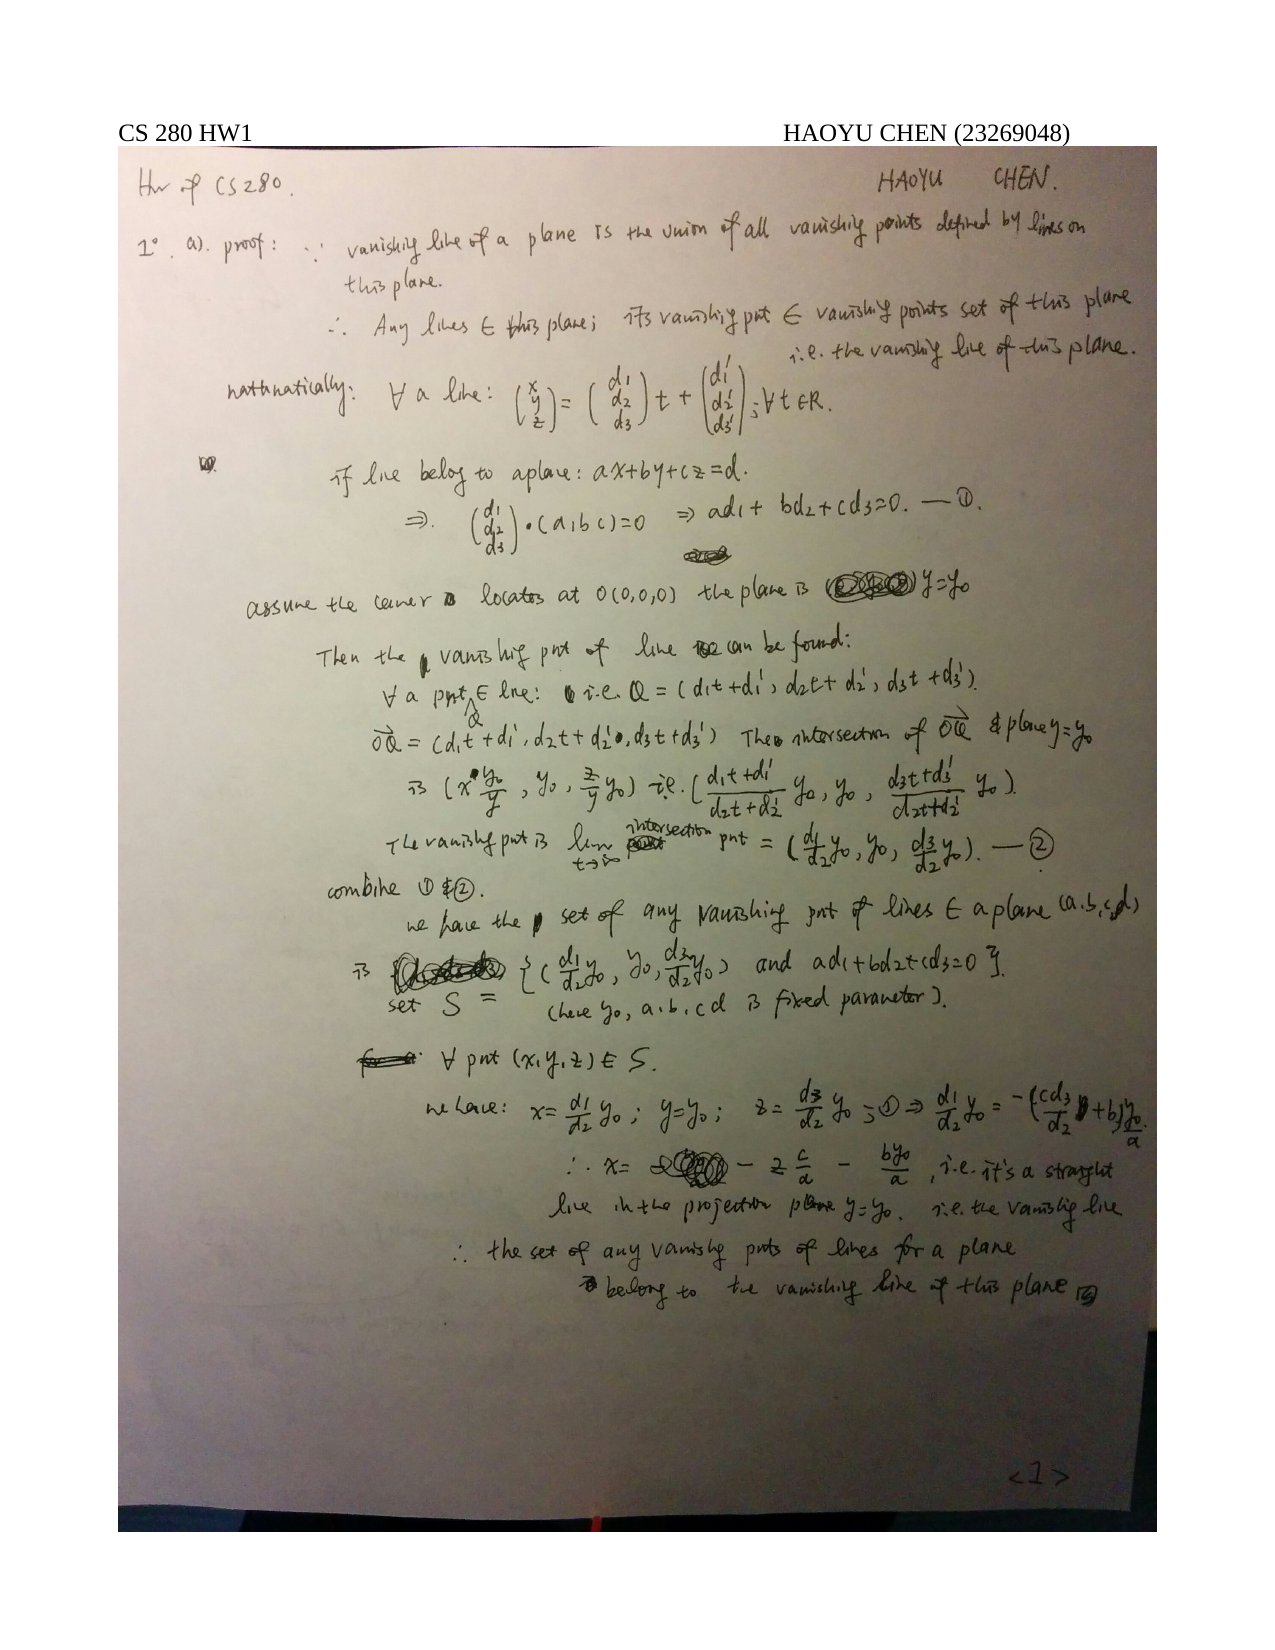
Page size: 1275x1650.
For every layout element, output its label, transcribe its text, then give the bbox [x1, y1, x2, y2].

text CS 280 HW1 HAOYU CHEN (23269048) [118, 118, 1157, 146]
picture [118, 146, 1157, 1532]
